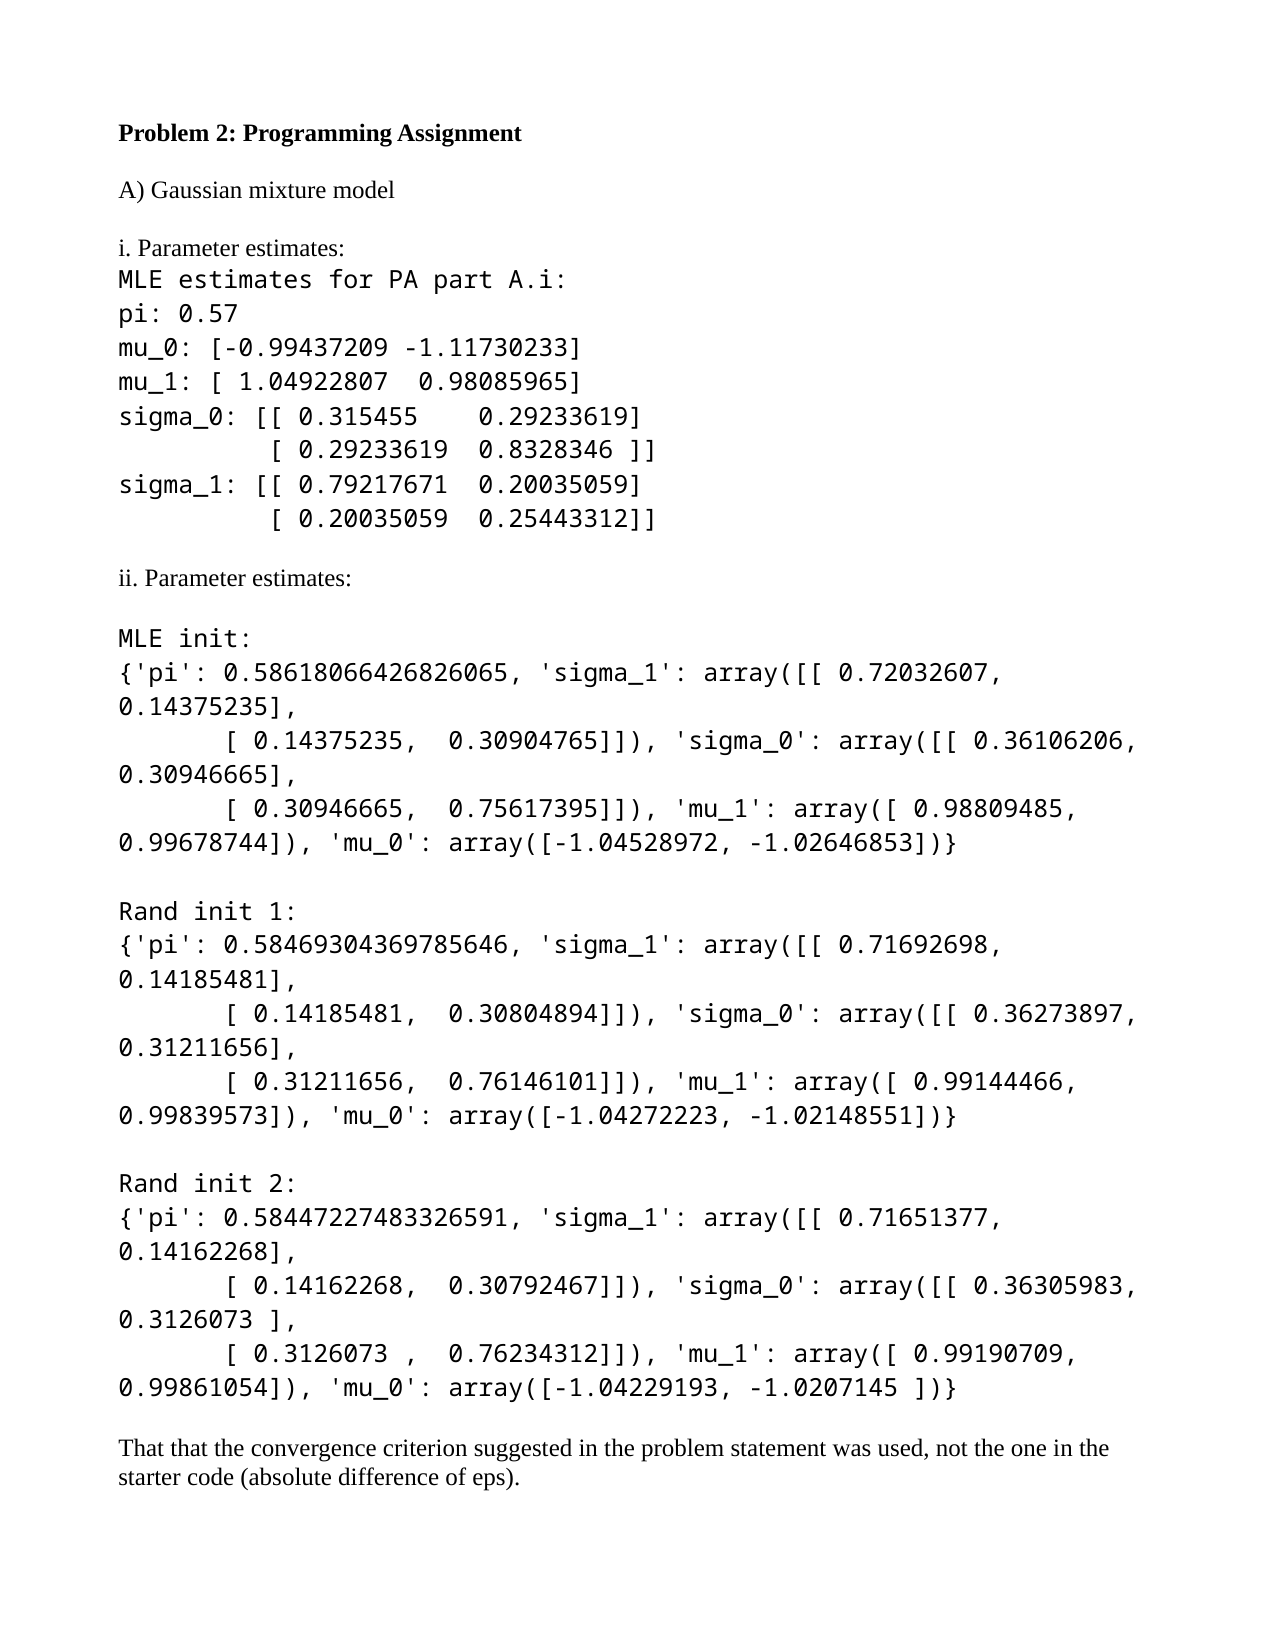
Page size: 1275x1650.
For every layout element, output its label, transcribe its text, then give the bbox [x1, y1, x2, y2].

text mu_1: [ 1.04922807 0.98085965] [118, 364, 1157, 398]
text {'pi': 0.58469304369785646, 'sigma_1': array([[ 0.71692698, 0.14185481], [118, 927, 1157, 995]
text Rand init 1: [118, 893, 1157, 927]
text That that the convergence criterion suggested in the problem statement was used, not the one in the starter code (absolute difference of eps). [118, 1433, 1157, 1490]
text ii. Parameter estimates: [118, 563, 1157, 592]
text {'pi': 0.58618066426826065, 'sigma_1': array([[ 0.72032607, 0.14375235], [118, 655, 1157, 723]
text sigma_1: [[ 0.79217671 0.20035059] [118, 466, 1157, 500]
text [ 0.29233619 0.8328346 ]] [118, 432, 1157, 466]
text i. Parameter estimates: [118, 233, 1157, 262]
text MLE init: [118, 621, 1157, 655]
text [ 0.14185481, 0.30804894]]), 'sigma_0': array([[ 0.36273897, 0.31211656], [118, 995, 1157, 1063]
text Problem 2: Programming Assignment [118, 118, 1157, 147]
text [ 0.3126073 , 0.76234312]]), 'mu_1': array([ 0.99190709, 0.99861054]), 'mu_0': array([-1.04229193, -1.0207145 ])} [118, 1336, 1157, 1404]
text [ 0.14162268, 0.30792467]]), 'sigma_0': array([[ 0.36305983, 0.3126073 ], [118, 1268, 1157, 1336]
text {'pi': 0.58447227483326591, 'sigma_1': array([[ 0.71651377, 0.14162268], [118, 1200, 1157, 1268]
text Rand init 2: [118, 1166, 1157, 1200]
text pi: 0.57 [118, 296, 1157, 330]
text mu_0: [-0.99437209 -1.11730233] [118, 330, 1157, 364]
text MLE estimates for PA part A.i: [118, 262, 1157, 296]
text [ 0.20035059 0.25443312]] [118, 500, 1157, 534]
text A) Gaussian mixture model [118, 176, 1157, 204]
text [ 0.31211656, 0.76146101]]), 'mu_1': array([ 0.99144466, 0.99839573]), 'mu_0': array([-1.04272223, -1.02148551])} [118, 1063, 1157, 1132]
text sigma_0: [[ 0.315455 0.29233619] [118, 398, 1157, 432]
text [ 0.14375235, 0.30904765]]), 'sigma_0': array([[ 0.36106206, 0.30946665], [118, 723, 1157, 791]
text [ 0.30946665, 0.75617395]]), 'mu_1': array([ 0.98809485, 0.99678744]), 'mu_0': array([-1.04528972, -1.02646853])} [118, 791, 1157, 859]
